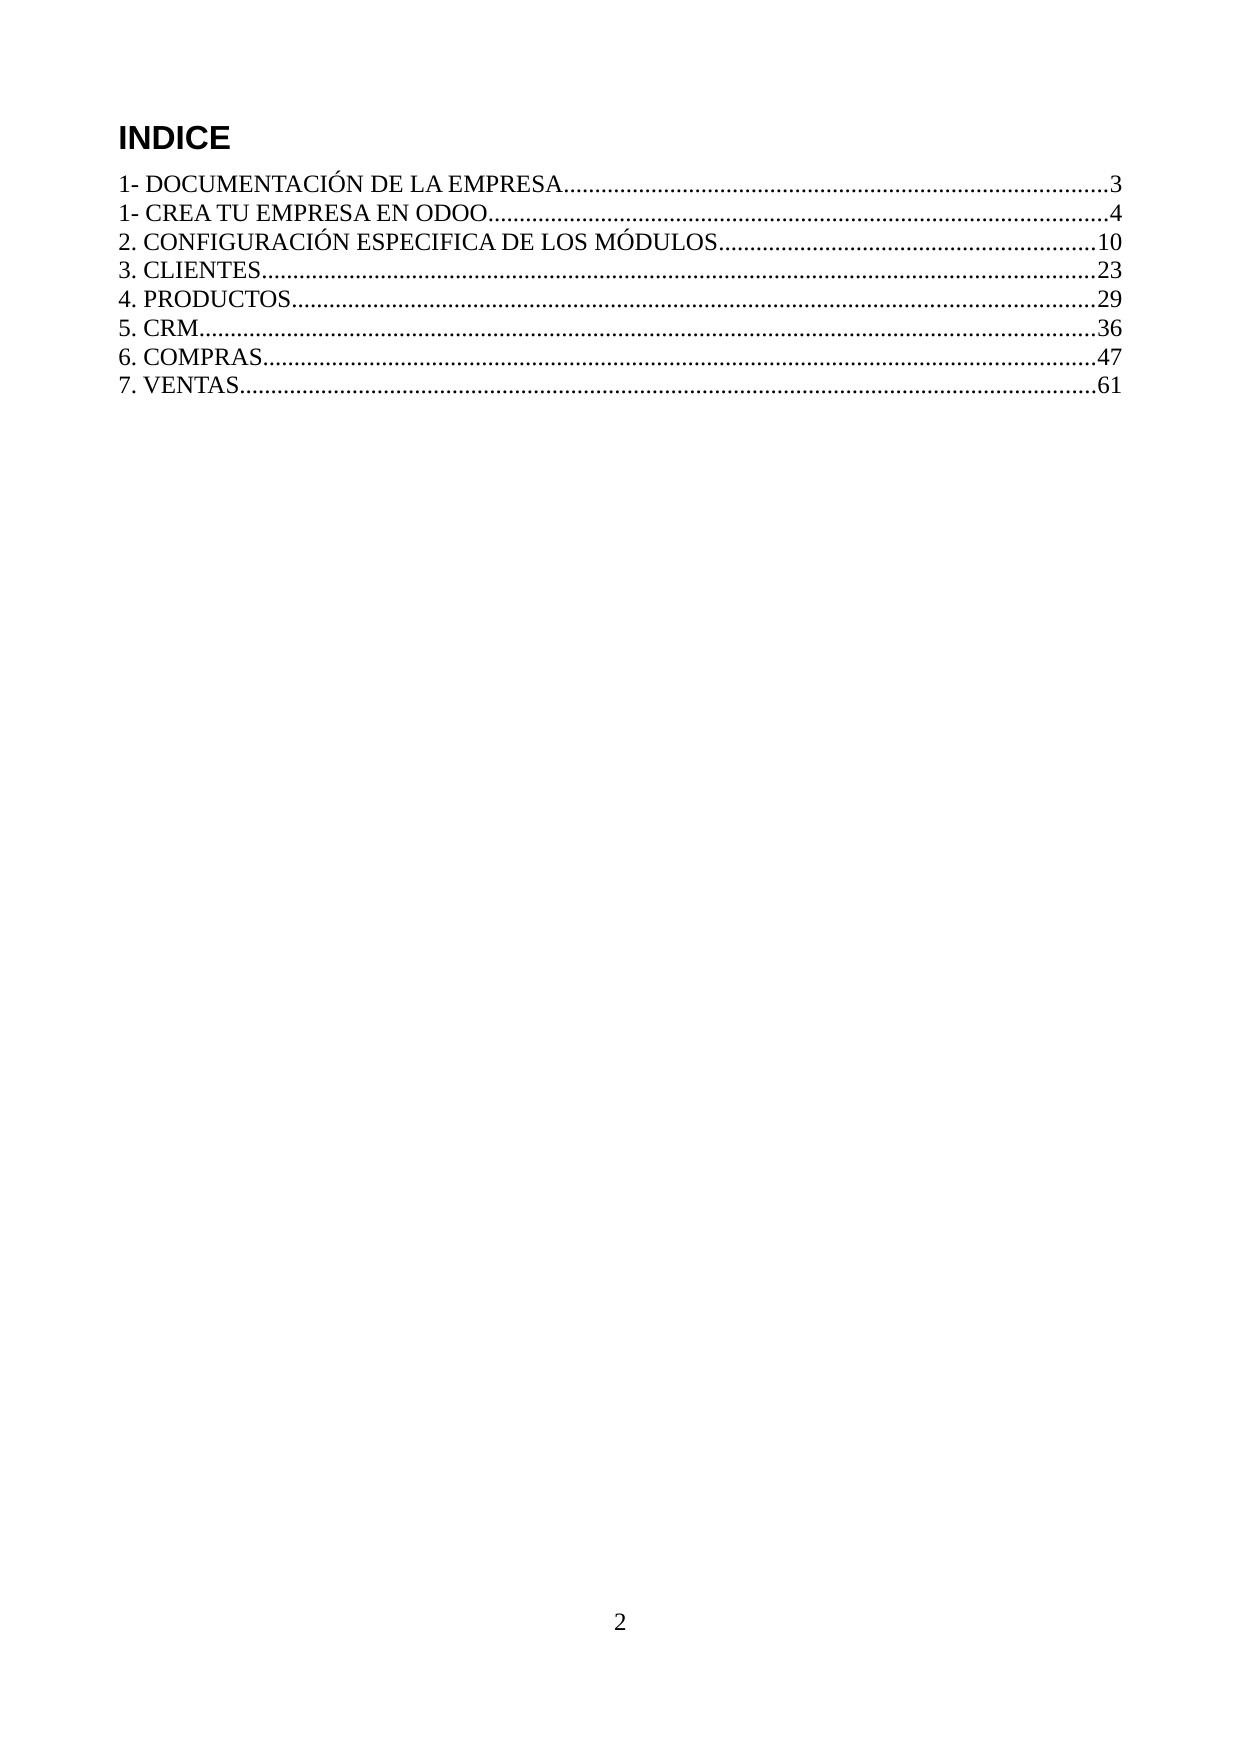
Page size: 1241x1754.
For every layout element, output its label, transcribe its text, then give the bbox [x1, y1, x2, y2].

text 3. CLIENTES 23 [118, 255, 1122, 284]
text 5. CRM 36 [118, 313, 1122, 342]
text 4. PRODUCTOS 29 [118, 284, 1122, 313]
text 1- CREA TU EMPRESA EN ODOO 4 [118, 198, 1122, 227]
text 7. VENTAS 61 [118, 370, 1122, 399]
text 6. COMPRAS 47 [118, 342, 1122, 370]
text 1- DOCUMENTACIÓN DE LA EMPRESA 3 [118, 169, 1122, 198]
text 2. CONFIGURACIÓN ESPECIFICA DE LOS MÓDULOS 10 [118, 227, 1122, 255]
subtitle INDICE [118, 118, 1122, 157]
